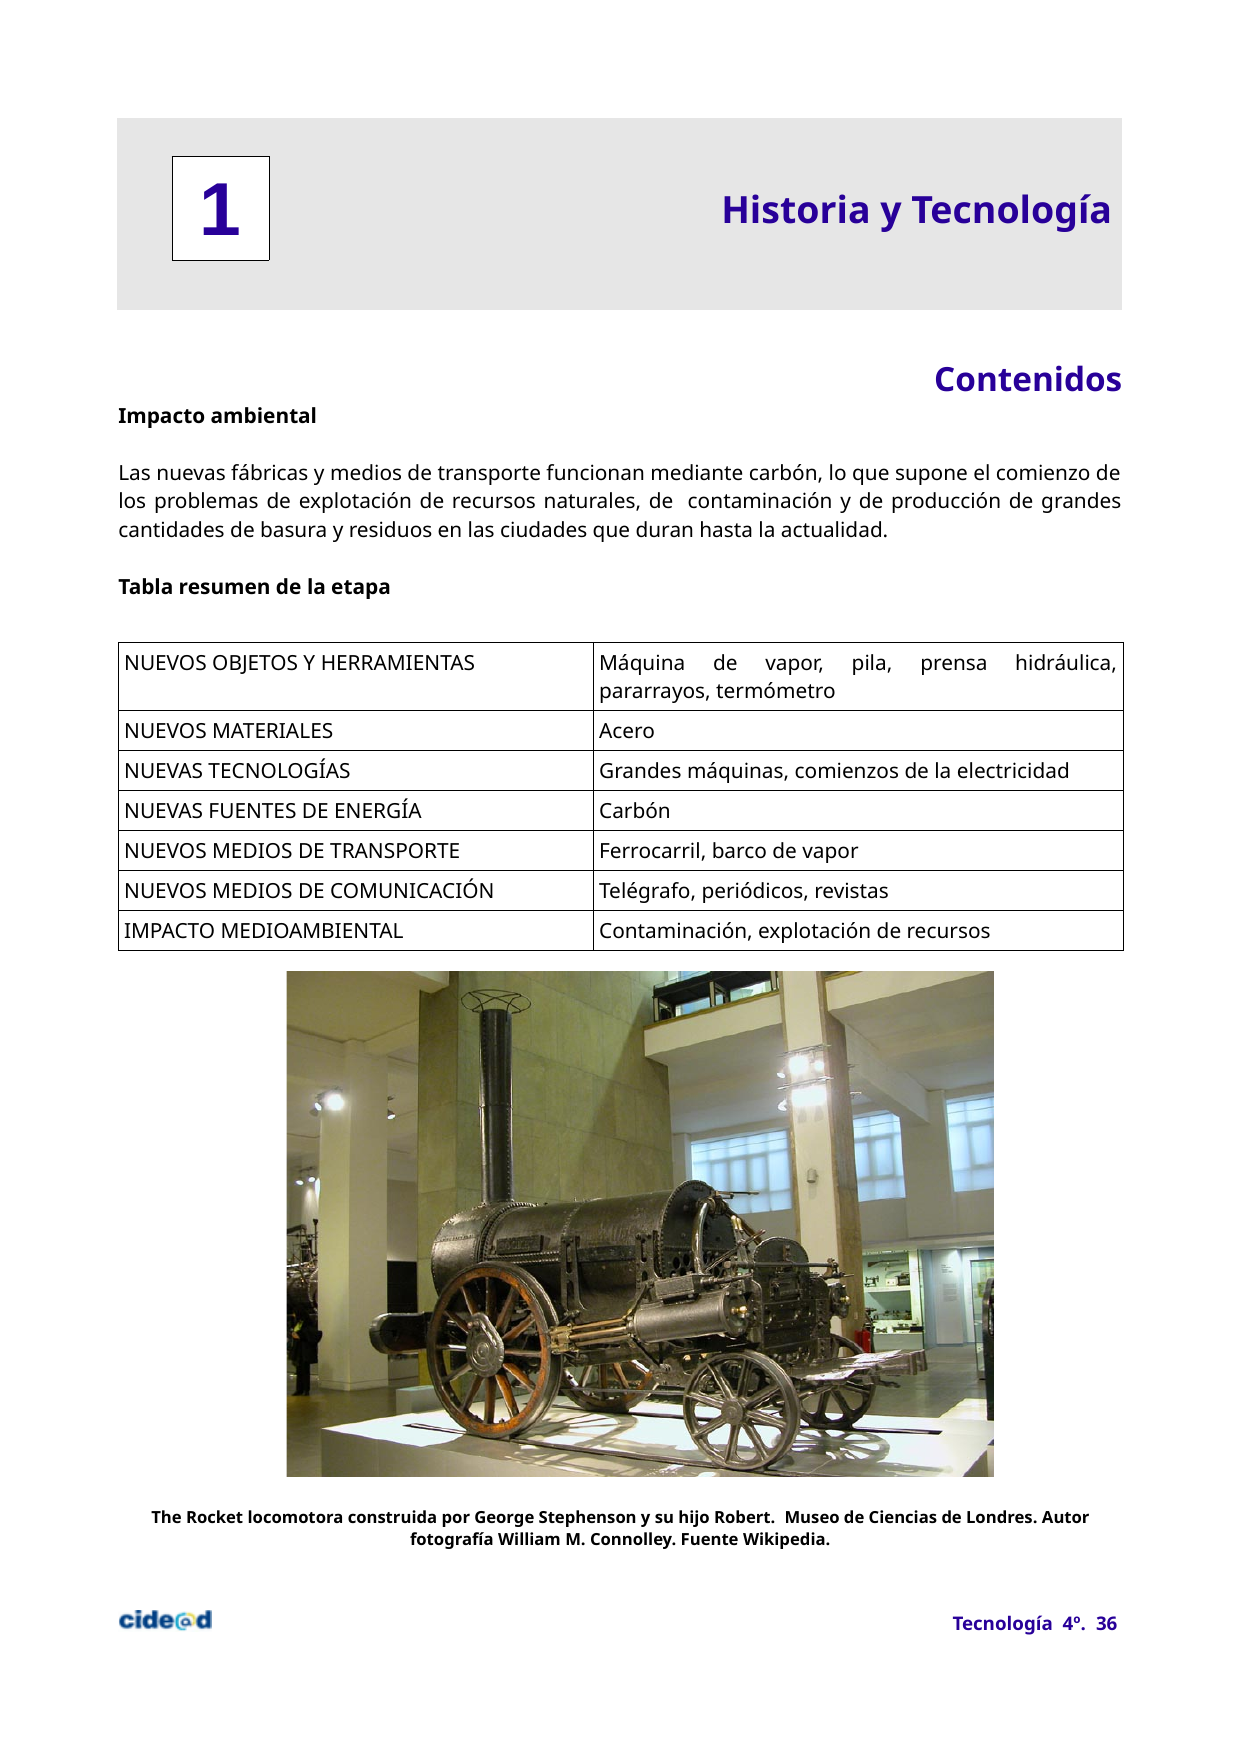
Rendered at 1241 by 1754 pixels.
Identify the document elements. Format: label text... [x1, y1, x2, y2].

table_cell Acero [594, 711, 1123, 750]
table_cell NUEVAS FUENTES DE ENERGÍA [119, 791, 593, 830]
table_cell Telégrafo, periódicos, revistas [594, 871, 1123, 910]
table_header NUEVOS OBJETOS Y HERRAMIENTAS [119, 643, 593, 710]
table_cell NUEVOS MATERIALES [119, 711, 593, 750]
table_cell NUEVAS TECNOLOGÍAS [119, 751, 593, 790]
table_cell Ferrocarril, barco de vapor [594, 831, 1123, 870]
table_cell NUEVOS MEDIOS DE COMUNICACIÓN [119, 871, 593, 910]
table_cell Contaminación, explotación de recursos [594, 911, 1123, 950]
table_cell IMPACTO MEDIOAMBIENTAL [119, 911, 593, 950]
picture [286, 971, 994, 1477]
text Las nuevas fábricas y medios de transporte funcionan mediante carbón, lo que supone el comienzo de los problemas de explotación de recursos naturales, de contaminación y de producción de grandes cantidades de basura y residuos en las ciudades que duran hasta la actualidad. [118, 458, 1122, 543]
text The Rocket locomotora construida por George Stephenson y su hijo Robert. Museo de Ciencias de Londres. Autor fotografía William M. Connolley. Fuente Wikipedia. [118, 1505, 1122, 1551]
text Tabla resumen de la etapa [118, 572, 1122, 601]
table_header Historia y Tecnología [117, 118, 1122, 310]
table_cell Carbón [594, 791, 1123, 830]
table_cell Grandes máquinas, comienzos de la electricidad [594, 751, 1123, 790]
table_header Máquina de vapor, pila, prensa hidráulica, pararrayos, termómetro [594, 643, 1123, 710]
picture [118, 1610, 212, 1632]
text Contenidos [118, 356, 1122, 401]
table_cell NUEVOS MEDIOS DE TRANSPORTE [119, 831, 593, 870]
text Impacto ambiental [118, 401, 1122, 430]
